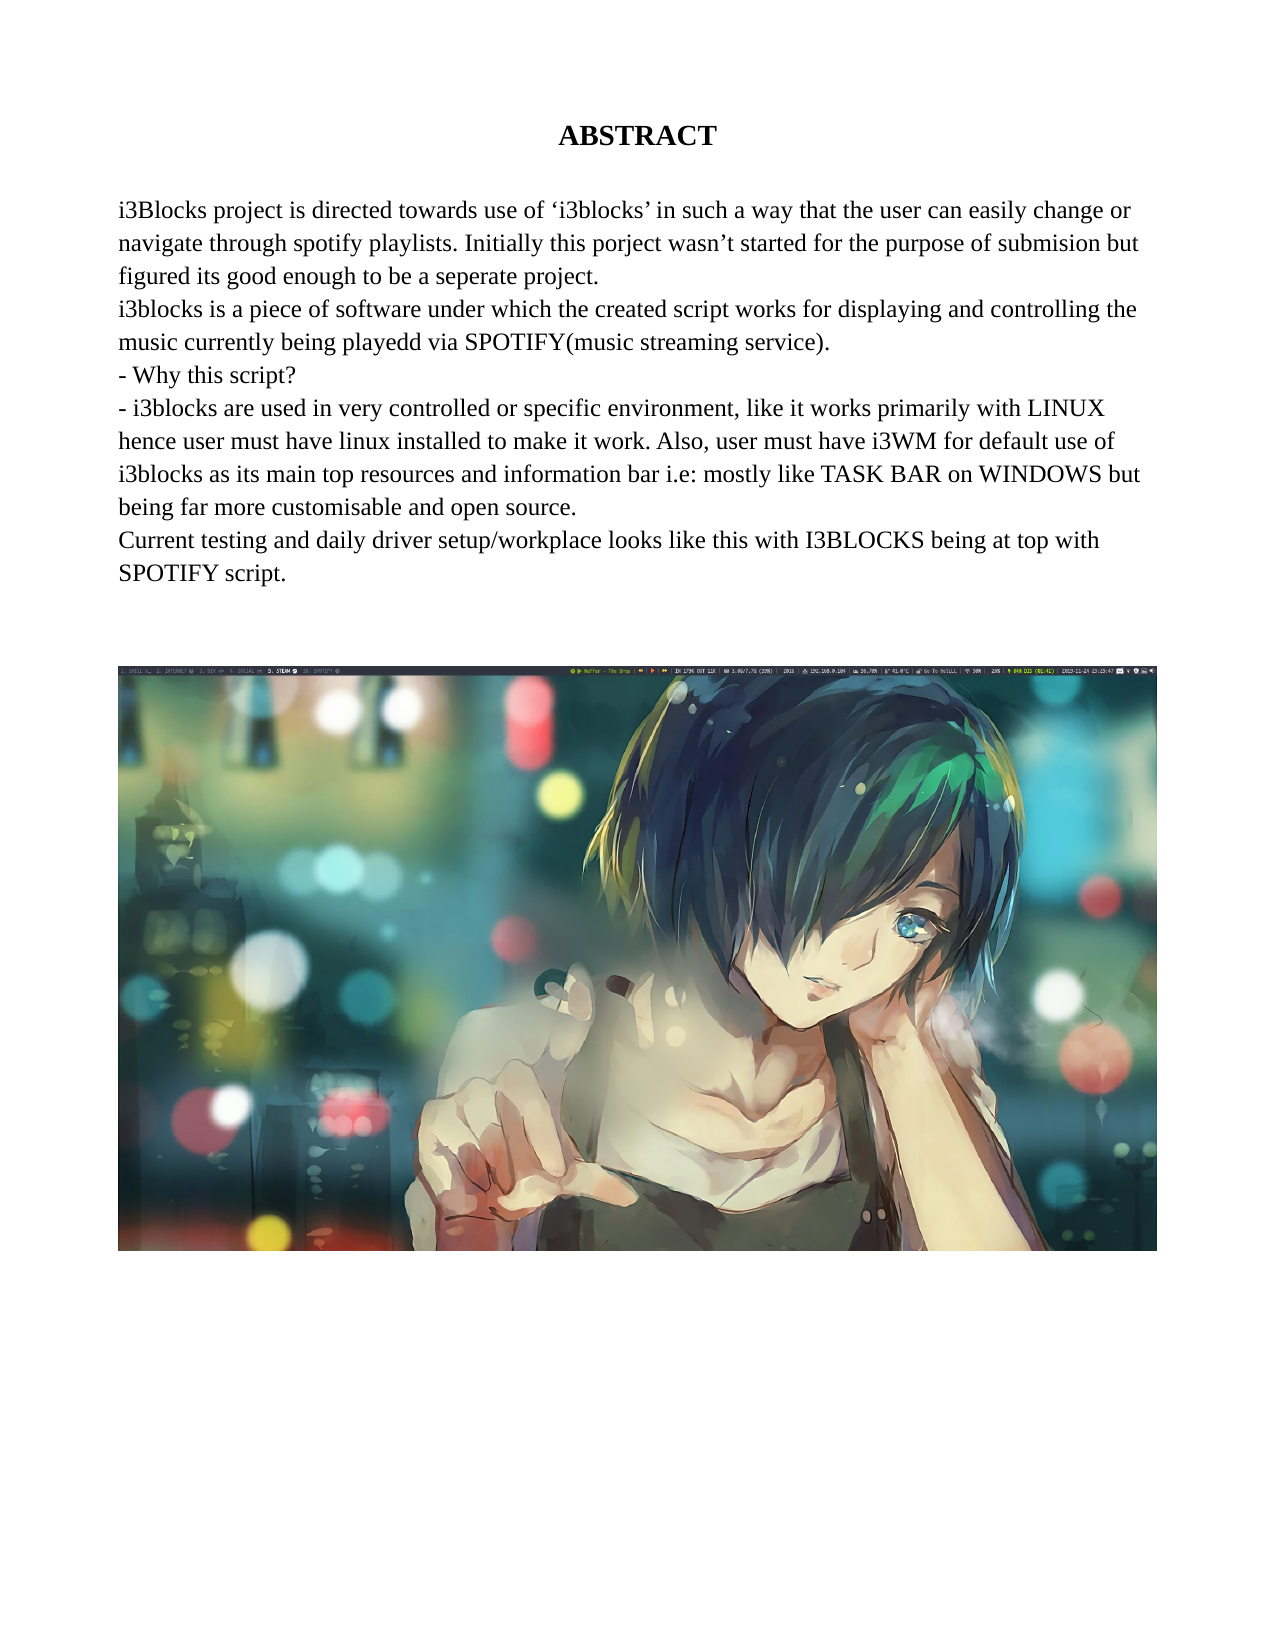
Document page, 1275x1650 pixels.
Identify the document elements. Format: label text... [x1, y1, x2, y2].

text - i3blocks are used in very controlled or specific environment, like it works primarily with LINUX hence user must have linux installed to make it work. Also, user must have i3WM for default use of i3blocks as its main top resources and information bar i.e: mostly like TASK BAR on WINDOWS but being far more customisable and open source. [118, 393, 1157, 521]
picture [118, 666, 1157, 1251]
text i3Blocks project is directed towards use of ‘i3blocks’ in such a way that the user can easily change or navigate through spotify playlists. Initially this porject wasn’t started for the purpose of submision but figured its good enough to be a seperate project. [118, 195, 1157, 290]
text ABSTRACT [118, 118, 1157, 152]
text - Why this script? [118, 360, 1157, 389]
text i3blocks is a piece of software under which the created script works for displaying and controlling the music currently being playedd via SPOTIFY(music streaming service). [118, 294, 1157, 356]
text Current testing and daily driver setup/workplace looks like this with I3BLOCKS being at top with SPOTIFY script. [118, 525, 1157, 587]
